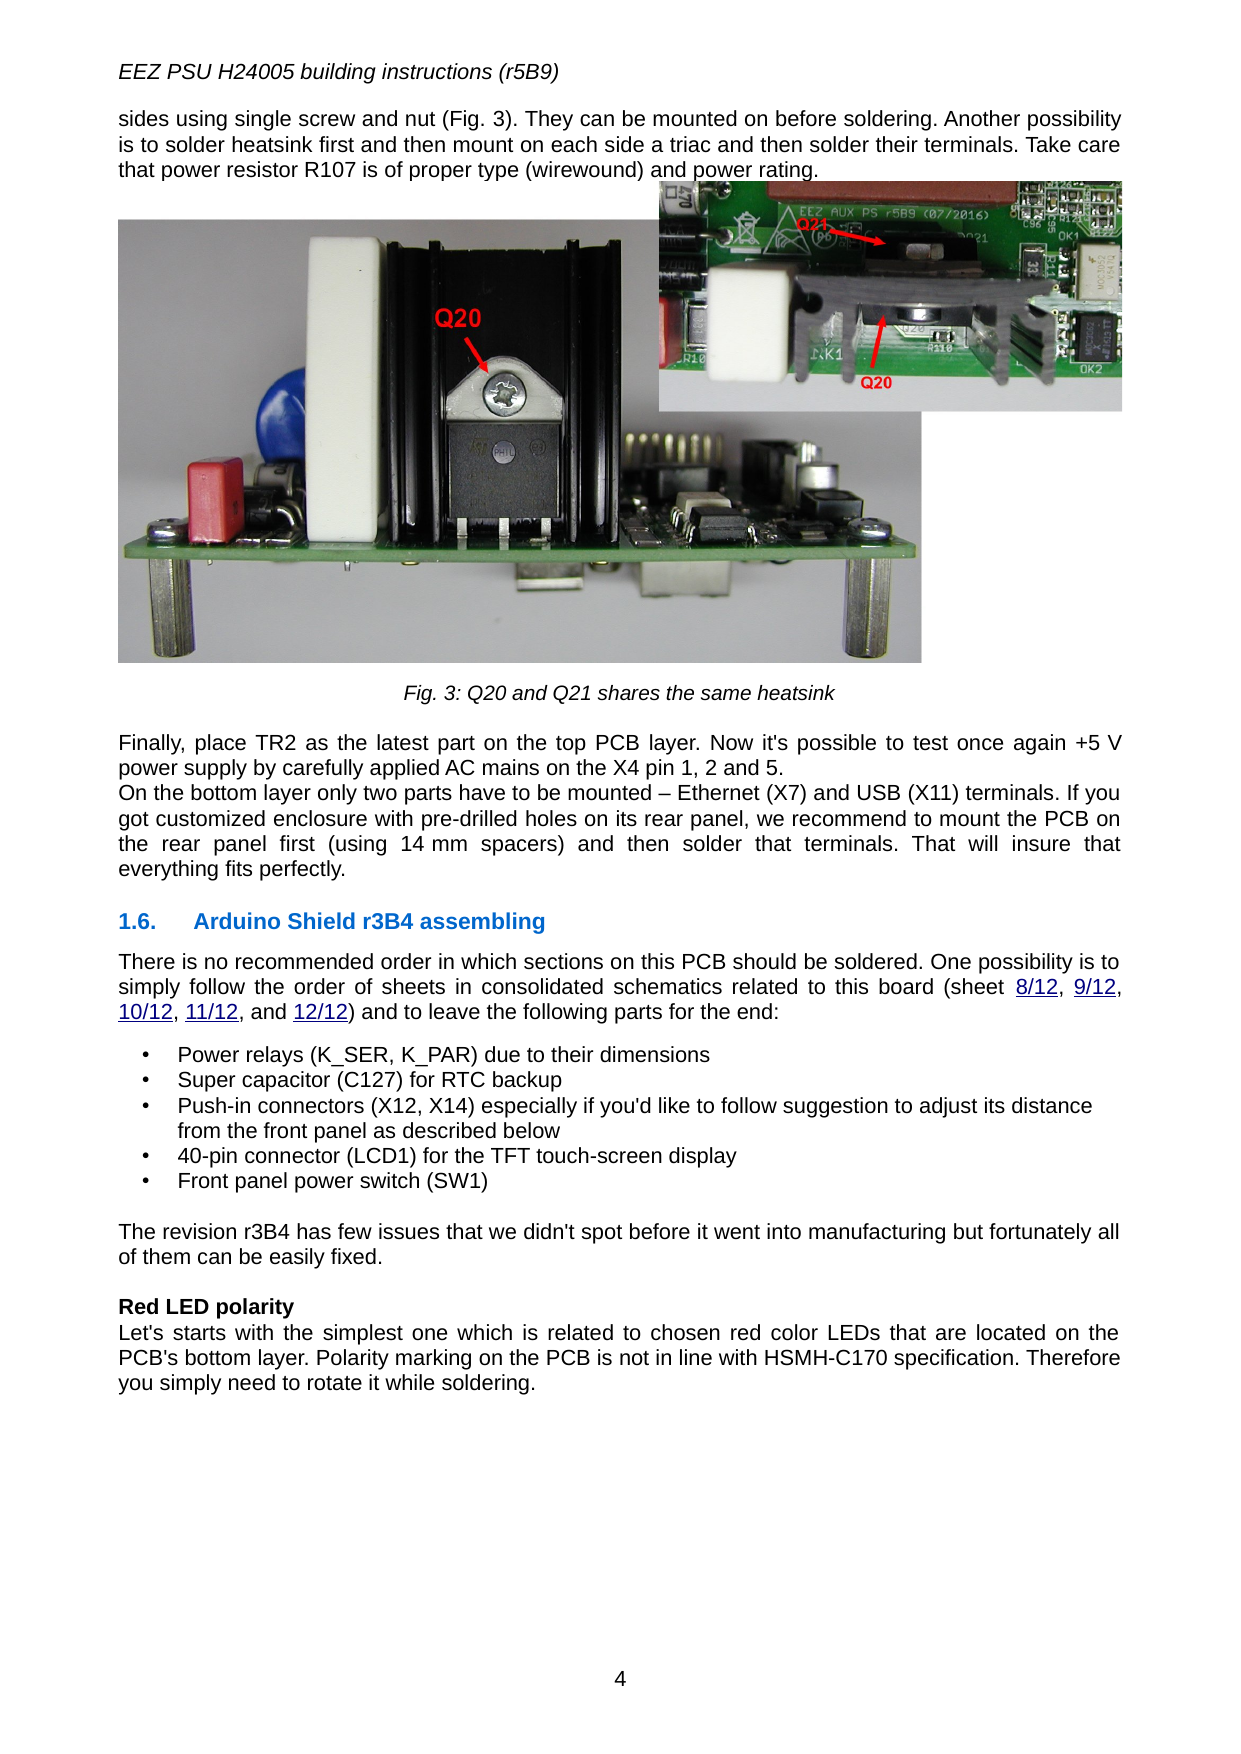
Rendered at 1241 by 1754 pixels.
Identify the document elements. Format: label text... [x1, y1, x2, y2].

text Red LED polarity [118, 1294, 1122, 1319]
text sides using single screw and nut (Fig. 3). They can be mounted on before soldering. Another possibility is to solder heatsink first and then mount on each side a triac and then solder their terminals. Take care that power resistor R107 is of proper type (wirewound) and power rating. [118, 106, 1122, 181]
text On the bottom layer only two parts have to be mounted – Ethernet (X7) and USB (X11) terminals. If you got customized enclosure with pre-drilled holes on its rear panel, we recommend to mount the PCB on the rear panel first (using 14 mm spacers) and then solder that terminals. That will insure that everything fits perfectly. [118, 780, 1122, 881]
text Fig. 3: Q20 and Q21 shares the same heatsink [118, 663, 1122, 705]
list 40-pin connector (LCD1) for the TFT touch-screen display [142, 1143, 1110, 1168]
text The revision r3B4 has few issues that we didn't spot before it went into manufacturing but fortunately all of them can be easily fixed. [118, 1219, 1122, 1269]
list Power relays (K_SER, K_PAR) due to their dimensions [142, 1042, 1110, 1067]
text There is no recommended order in which sections on this PCB should be soldered. One possibility is to simply follow the order of sheets in consolidated schematics related to this board (sheet 8/12, 9/12, 10/12, 11/12, and 12/12) and to leave the following parts for the end: [118, 949, 1122, 1024]
picture [118, 181, 1123, 663]
list Front panel power switch (SW1) [142, 1168, 1110, 1193]
text Finally, place TR2 as the latest part on the top PCB layer. Now it's possible to test once again +5 V power supply by carefully applied AC mains on the X4 pin 1, 2 and 5. [118, 730, 1122, 780]
list Super capacitor (C127) for RTC backup [142, 1067, 1110, 1093]
list Push-in connectors (X12, X14) especially if you'd like to follow suggestion to adjust its distance from the front panel as described below [142, 1093, 1110, 1143]
subtitle Arduino Shield r3B4 assembling [118, 908, 1122, 934]
text Let's starts with the simplest one which is related to chosen red color LEDs that are located on the PCB's bottom layer. Polarity marking on the PCB is not in line with HSMH-C170 specification. Therefore you simply need to rotate it while soldering. [118, 1319, 1122, 1395]
